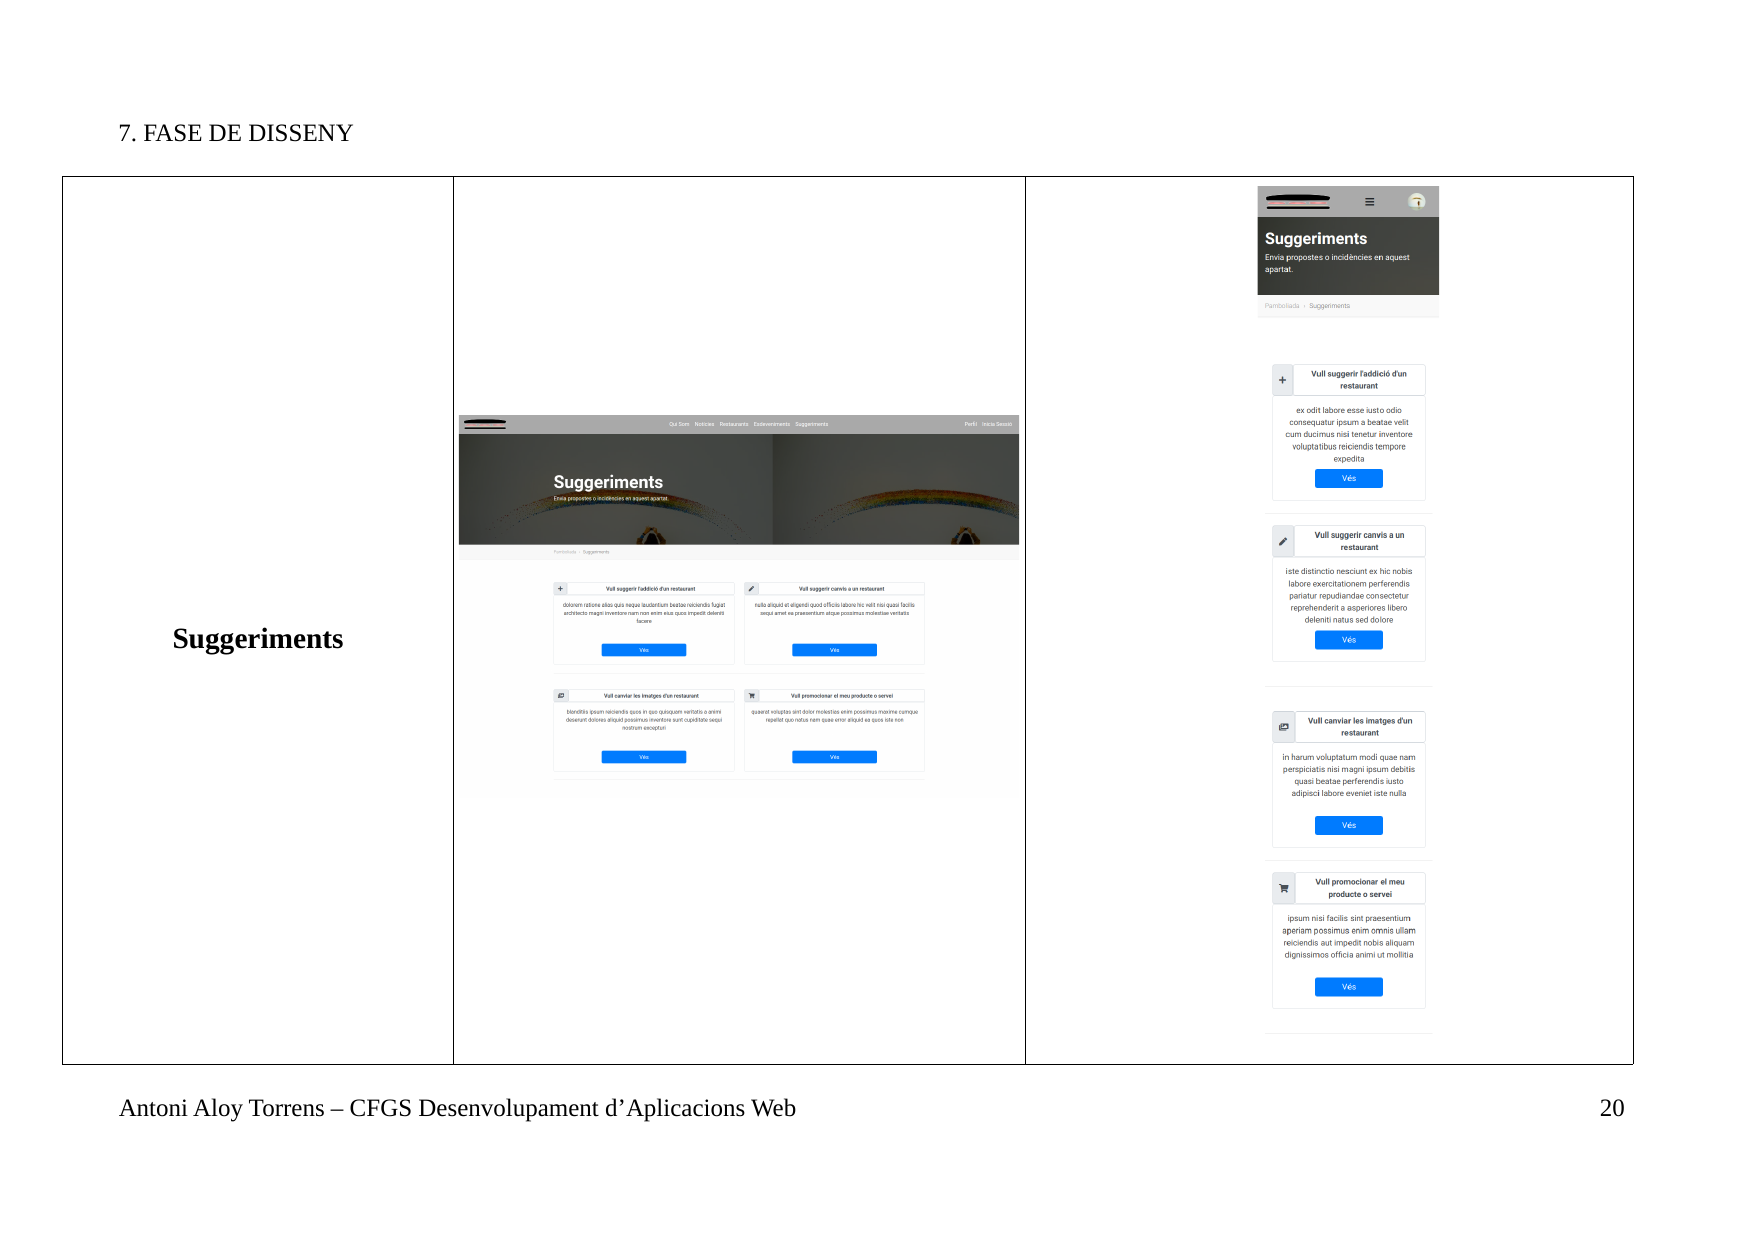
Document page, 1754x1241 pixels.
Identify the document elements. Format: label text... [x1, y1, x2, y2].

picture [1257, 186, 1440, 1061]
table_cell [454, 177, 1025, 1064]
table_cell [1026, 177, 1633, 1064]
table_cell Suggeriments [63, 177, 453, 1064]
picture [458, 415, 1020, 798]
